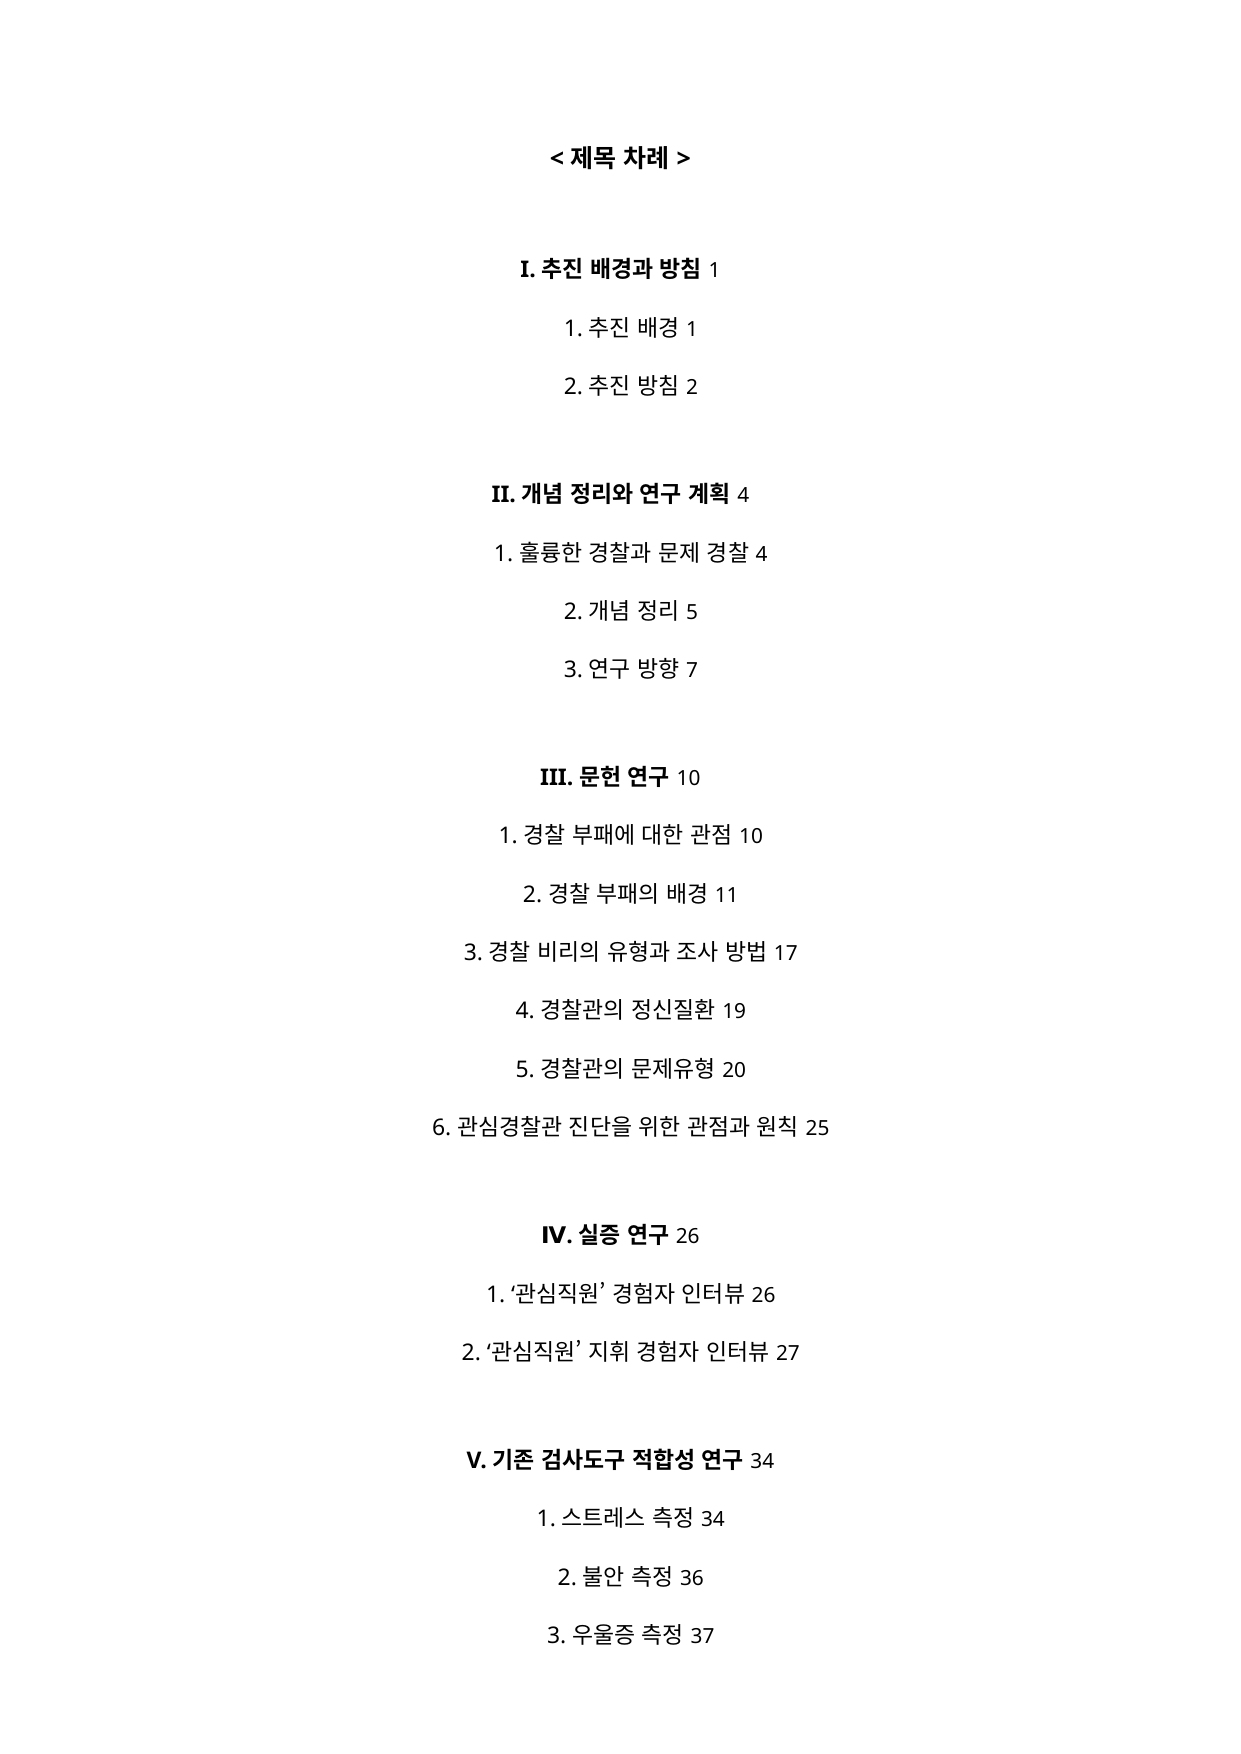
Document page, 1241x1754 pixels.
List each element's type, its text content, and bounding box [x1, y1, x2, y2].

text II. 개념 정리와 연구 계획 4 [148, 476, 1093, 509]
text 1. 추진 배경 1 [168, 310, 1093, 343]
text 4. 경찰관의 정신질환 19 [168, 992, 1093, 1026]
text 1. ‘관심직원’ 경험자 인터뷰 26 [168, 1275, 1093, 1309]
text 2. 개념 정리 5 [168, 593, 1093, 626]
text 2. 불안 측정 36 [168, 1558, 1093, 1592]
text 3. 연구 방향 7 [168, 651, 1093, 684]
text 3. 우울증 측정 37 [168, 1617, 1093, 1650]
text < 제목 차례 > [148, 138, 1093, 174]
text 6. 관심경찰관 진단을 위한 관점과 원칙 25 [168, 1109, 1093, 1142]
text III. 문헌 연구 10 [148, 759, 1093, 792]
text 1. 스트레스 측정 34 [168, 1500, 1093, 1533]
text 3. 경찰 비리의 유형과 조사 방법 17 [168, 934, 1093, 967]
text 2. 추진 방침 2 [168, 368, 1093, 401]
text I. 추진 배경과 방침 1 [148, 251, 1093, 285]
text 5. 경찰관의 문제유형 20 [168, 1051, 1093, 1084]
text 1. 훌륭한 경찰과 문제 경찰 4 [168, 534, 1093, 568]
text V. 기존 검사도구 적합성 연구 34 [148, 1442, 1093, 1475]
text 2. ‘관심직원’ 지휘 경험자 인터뷰 27 [168, 1334, 1093, 1367]
text 1. 경찰 부패에 대한 관점 10 [168, 817, 1093, 851]
text 2. 경찰 부패의 배경 11 [168, 876, 1093, 909]
text Ⅳ. 실증 연구 26 [148, 1217, 1093, 1250]
